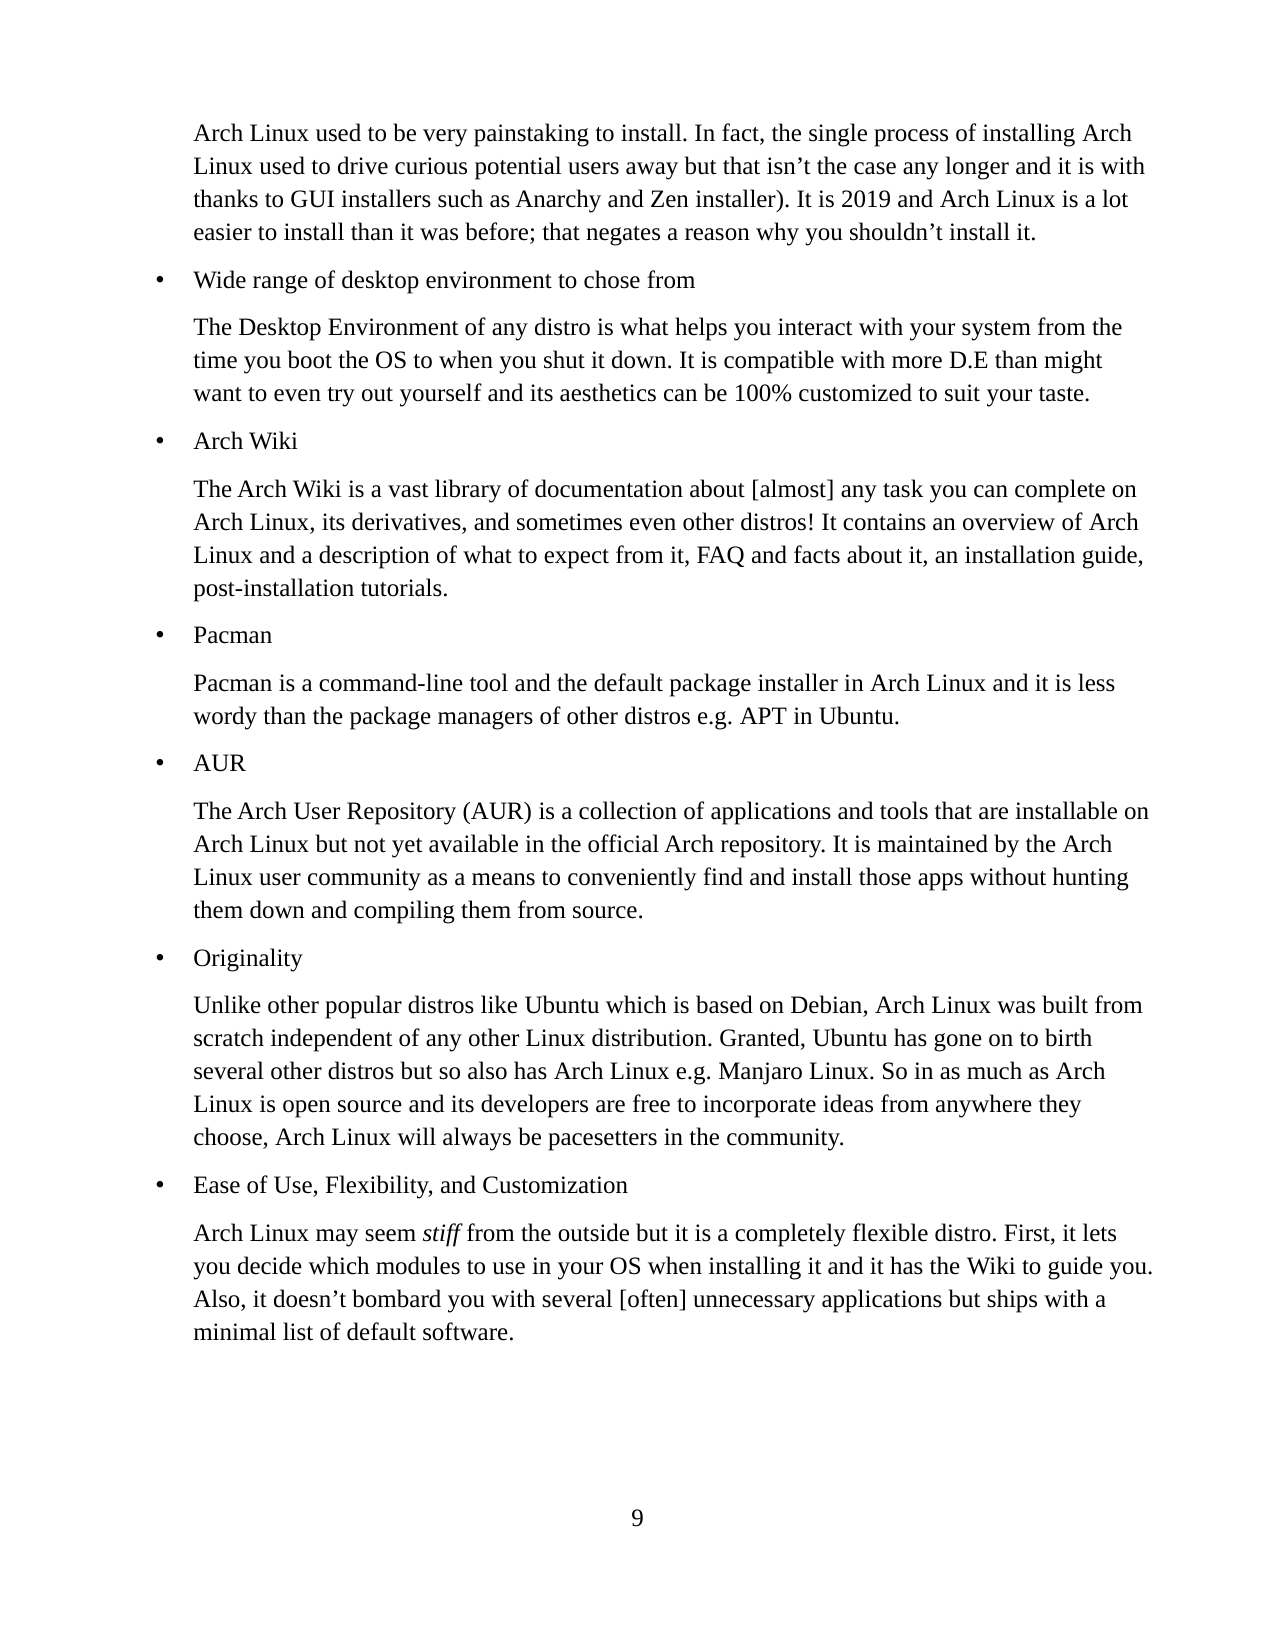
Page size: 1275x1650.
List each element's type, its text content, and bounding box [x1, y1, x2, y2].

list The Desktop Environment of any distro is what helps you interact with your system from the time you boot the OS to when you shut it down. It is compatible with more D.E than might want to even try out yourself and its aesthetics can be 100% customized to suit your taste. [156, 312, 1157, 407]
list Unlike other popular distros like Ubuntu which is based on Debian, Arch Linux was built from scratch independent of any other Linux distribution. Granted, Ubuntu has gone on to birth several other distros but so also has Arch Linux e.g. Manjaro Linux. So in as much as Arch Linux is open source and its developers are free to incorporate ideas from anywhere they choose, Arch Linux will always be pacesetters in the community. [156, 990, 1157, 1151]
list Pacman is a command-line tool and the default package installer in Arch Linux and it is less wordy than the package managers of other distros e.g. APT in Ubuntu. [156, 668, 1157, 730]
list The Arch Wiki is a vast library of documentation about [almost] any task you can complete on Arch Linux, its derivatives, and sometimes even other distros! It contains an overview of Arch Linux and a description of what to expect from it, FAQ and facts about it, an installation guide, post-installation tutorials. [156, 474, 1157, 601]
list Wide range of desktop environment to chose from [156, 265, 1157, 293]
list Arch Linux may seem stiff from the outside but it is a completely flexible distro. First, it lets you decide which modules to use in your OS when installing it and it has the Wiki to guide you. Also, it doesn’t bombard you with several [often] unnecessary applications but ships with a minimal list of default software. [156, 1218, 1157, 1346]
list The Arch User Repository (AUR) is a collection of applications and tools that are installable on Arch Linux but not yet available in the official Arch repository. It is maintained by the Arch Linux user community as a means to conveniently find and install those apps without hunting them down and compiling them from source. [156, 796, 1157, 924]
list Ease of Use, Flexibility, and Customization [156, 1170, 1157, 1199]
list Pacman [156, 620, 1157, 649]
list Arch Linux used to be very painstaking to install. In fact, the single process of installing Arch Linux used to drive curious potential users away but that isn’t the case any longer and it is with thanks to GUI installers such as Anarchy and Zen installer). It is 2019 and Arch Linux is a lot easier to install than it was before; that negates a reason why you shouldn’t install it. [156, 118, 1157, 246]
list Arch Wiki [156, 426, 1157, 455]
list AUR [156, 748, 1157, 777]
list Originality [156, 943, 1157, 972]
